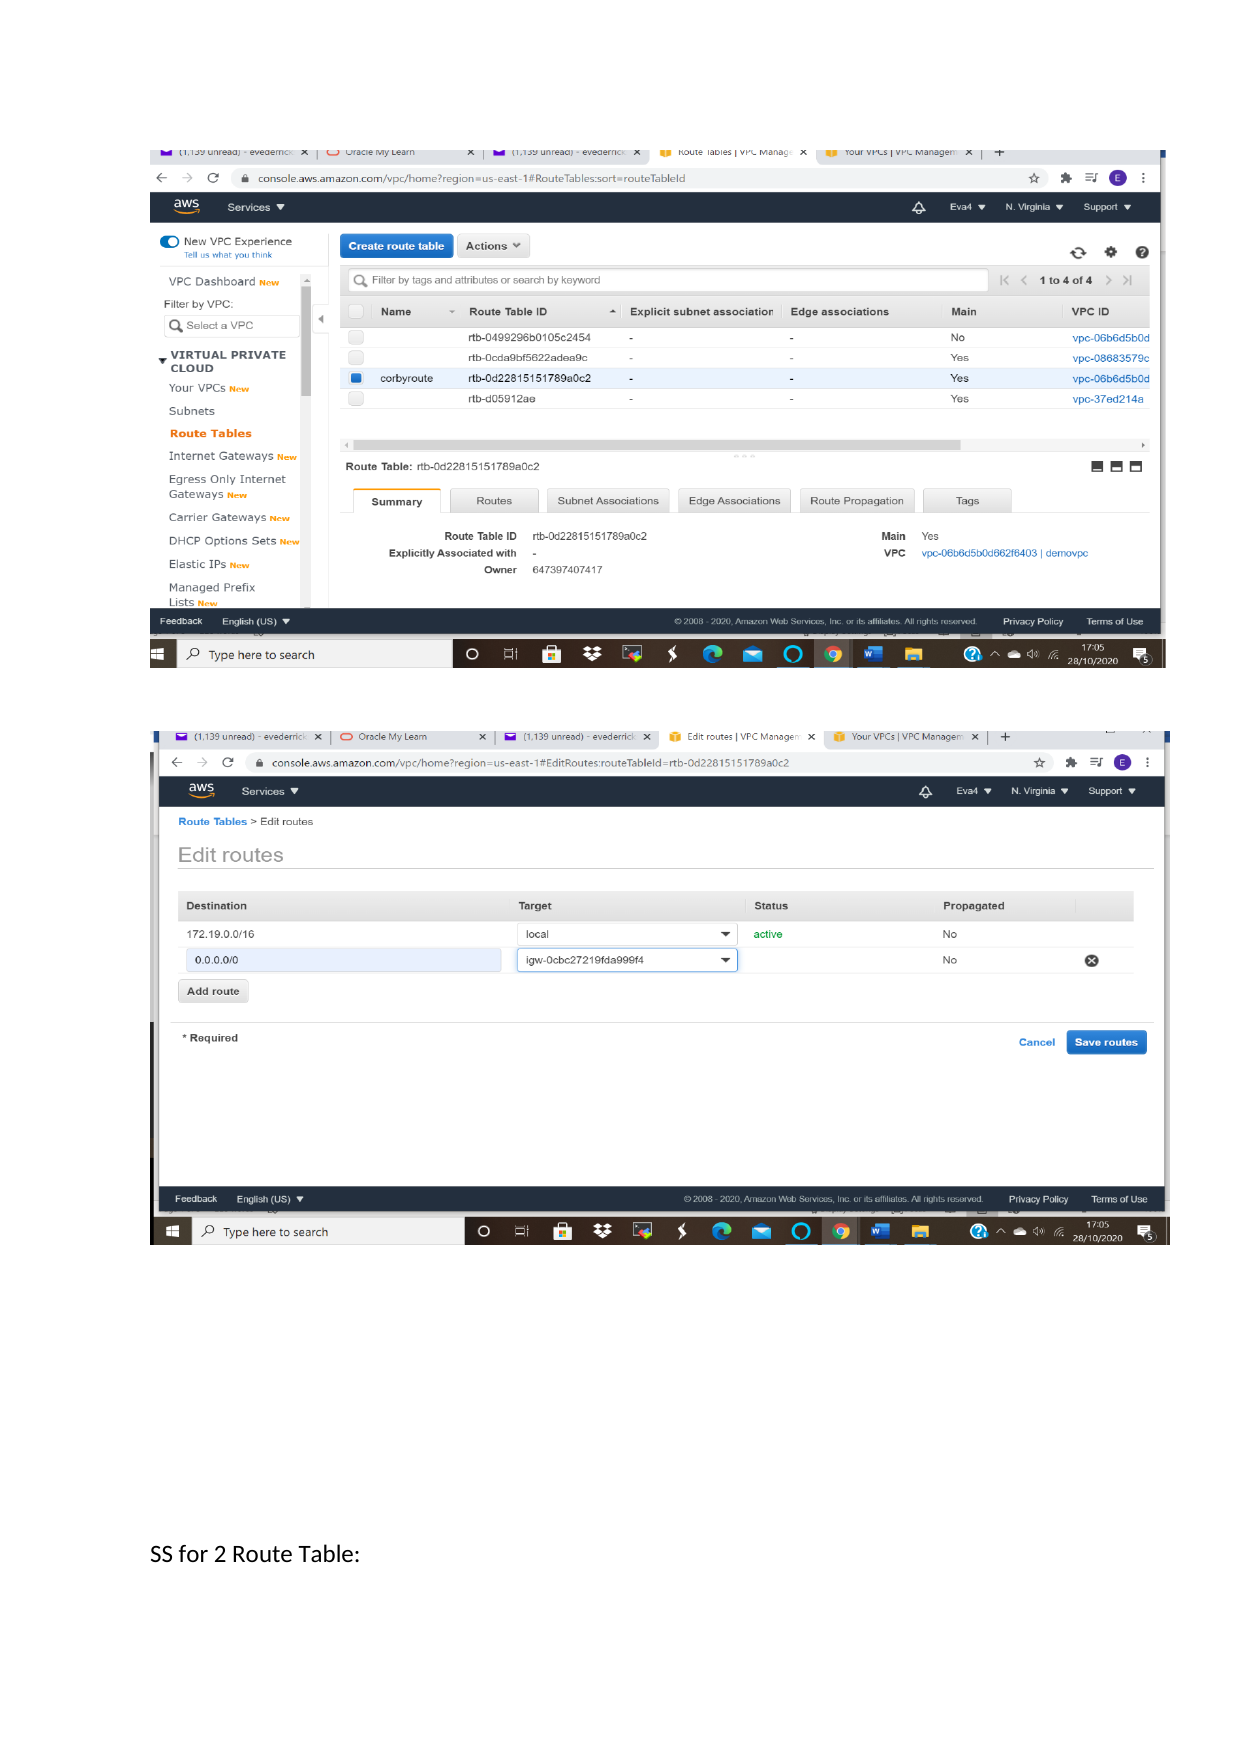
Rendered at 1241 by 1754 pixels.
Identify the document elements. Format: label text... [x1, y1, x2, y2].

text SS for 2 Route Table: [150, 1538, 1090, 1569]
